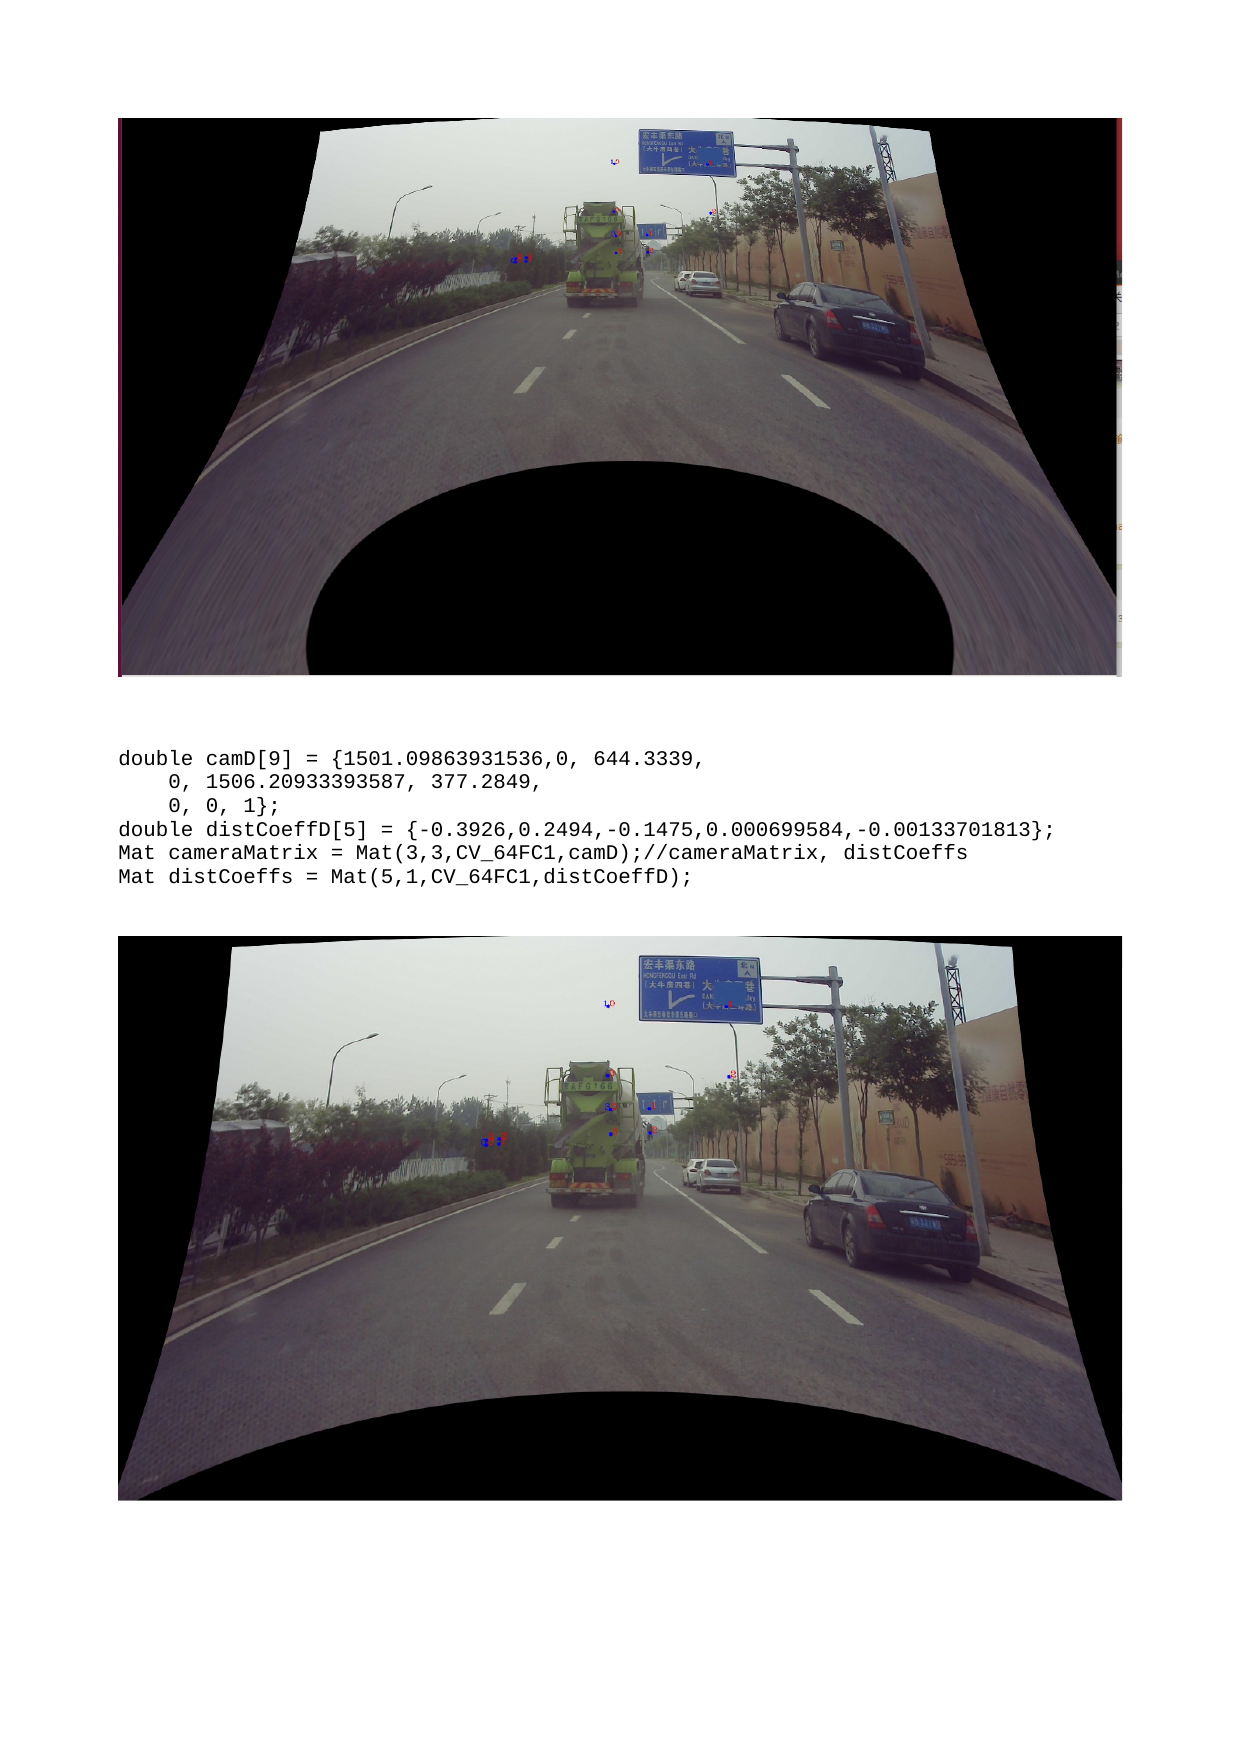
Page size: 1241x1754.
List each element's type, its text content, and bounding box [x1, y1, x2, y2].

picture [118, 936, 1123, 1501]
text 0, 0, 1}; [118, 795, 1122, 818]
text 0, 1506.20933393587, 377.2849, [118, 771, 1122, 795]
picture [118, 118, 1123, 677]
text Mat distCoeffs = Mat(5,1,CV_64FC1,distCoeffD); [118, 866, 1122, 889]
text double distCoeffD[5] = {-0.3926,0.2494,-0.1475,0.000699584,-0.00133701813}; [118, 818, 1122, 842]
text Mat cameraMatrix = Mat(3,3,CV_64FC1,camD);//cameraMatrix, distCoeffs [118, 842, 1122, 866]
text double camD[9] = {1501.09863931536,0, 644.3339, [118, 748, 1122, 771]
